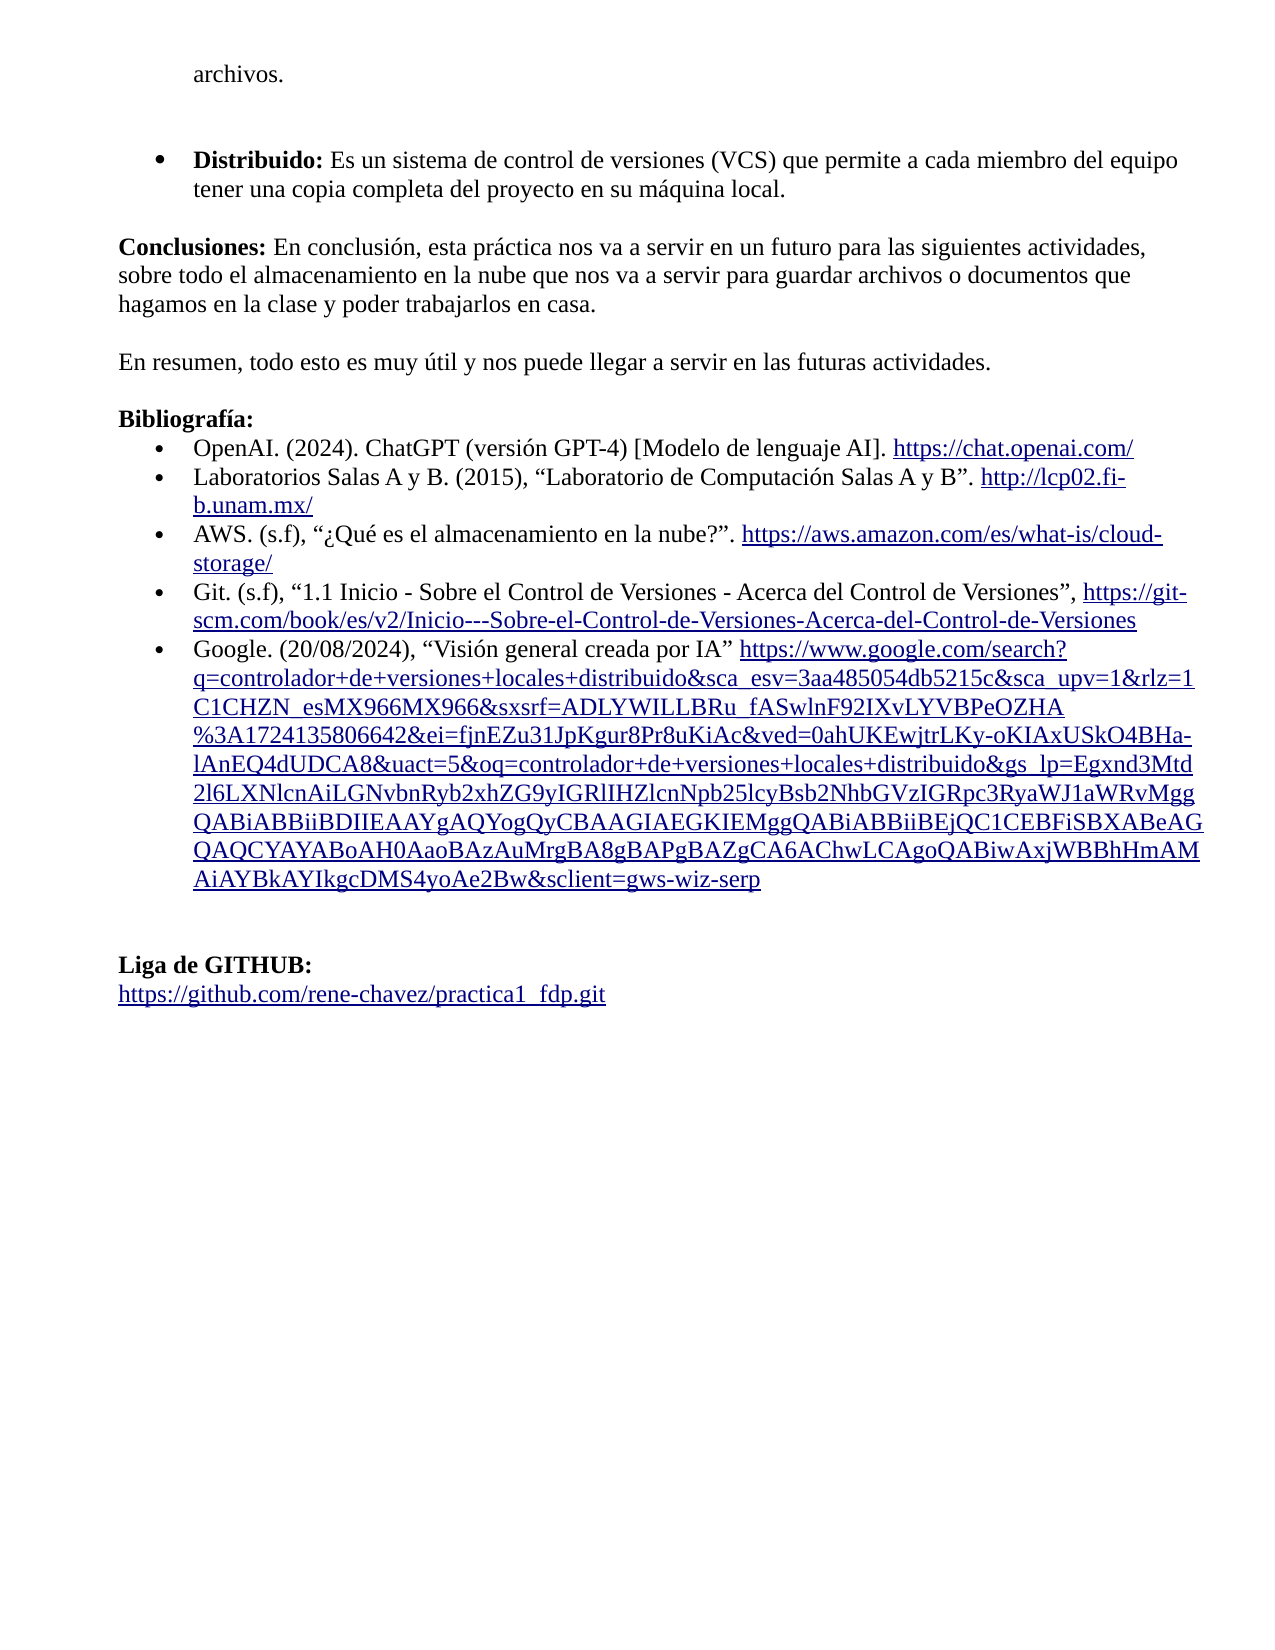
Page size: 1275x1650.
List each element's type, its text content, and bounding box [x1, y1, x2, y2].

list Git. (s.f), “1.1 Inicio - Sobre el Control de Versiones - Acerca del Control de Versiones”, https://git-scm.com/book/es/v2/Inicio---Sobre-el-Control-de-Versiones-Acerca-del-Control-de-Versiones [156, 577, 1205, 634]
list archivos. [156, 59, 1205, 88]
list AWS. (s.f), “¿Qué es el almacenamiento en la nube?”. https://aws.amazon.com/es/what-is/cloud-storage/ [156, 519, 1205, 577]
list Google. (20/08/2024), “Visión general creada por IA” https://www.google.com/search?q=controlador+de+versiones+locales+distribuido&sca_esv=3aa485054db5215c&sca_upv=1&rlz=1C1CHZN_esMX966MX966&sxsrf=ADLYWILLBRu_fASwlnF92IXvLYVBPeOZHA%3A1724135806642&ei=fjnEZu31JpKgur8Pr8uKiAc&ved=0ahUKEwjtrLKy-oKIAxUSkO4BHa-lAnEQ4dUDCA8&uact=5&oq=controlador+de+versiones+locales+distribuido&gs_lp=Egxnd3Mtd2l6LXNlcnAiLGNvbnRyb2xhZG9yIGRlIHZlcnNpb25lcyBsb2NhbGVzIGRpc3RyaWJ1aWRvMggQABiABBiiBDIIEAAYgAQYogQyCBAAGIAEGKIEMggQABiABBiiBEjQC1CEBFiSBXABeAGQAQCYAYABoAH0AaoBAzAuMrgBA8gBAPgBAZgCA6AChwLCAgoQABiwAxjWBBhHmAMAiAYBkAYIkgcDMS4yoAe2Bw&sclient=gws-wiz-serp [156, 634, 1205, 893]
list Laboratorios Salas A y B. (2015), “Laboratorio de Computación Salas A y B”. http://lcp02.fi-b.unam.mx/ [156, 462, 1205, 519]
text Bibliografía: [118, 404, 1205, 433]
list OpenAI. (2024). ChatGPT (versión GPT-4) [Modelo de lenguaje AI]. https://chat.openai.com/ [156, 433, 1205, 462]
text En resumen, todo esto es muy útil y nos puede llegar a servir en las futuras actividades. [118, 347, 1205, 375]
list Distribuido: Es un sistema de control de versiones (VCS) que permite a cada miembro del equipo tener una copia completa del proyecto en su máquina local. [156, 145, 1205, 203]
text Liga de GITHUB: [118, 950, 1205, 979]
text https://github.com/rene-chavez/practica1_fdp.git [118, 979, 1205, 1008]
text Conclusiones: En conclusión, esta práctica nos va a servir en un futuro para las siguientes actividades, sobre todo el almacenamiento en la nube que nos va a servir para guardar archivos o documentos que hagamos en la clase y poder trabajarlos en casa. [118, 232, 1205, 318]
